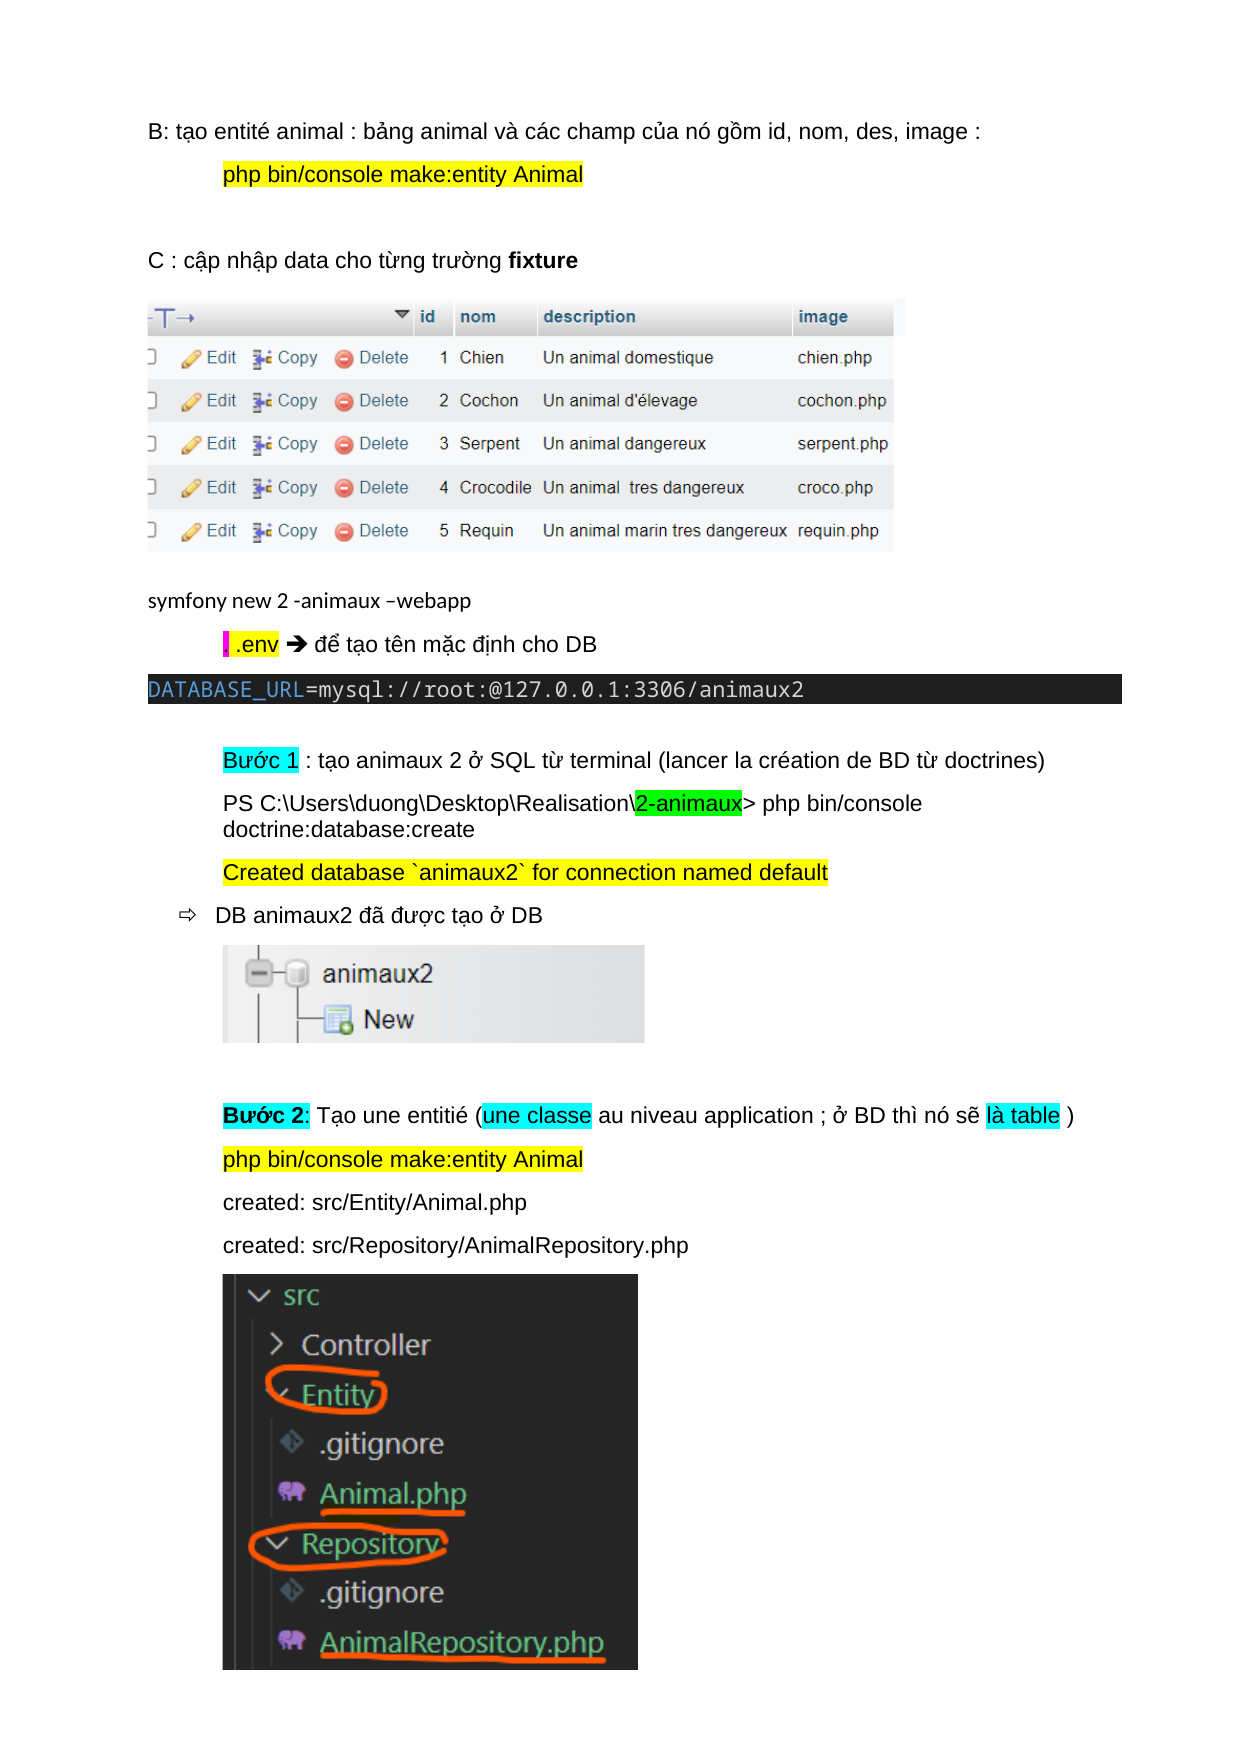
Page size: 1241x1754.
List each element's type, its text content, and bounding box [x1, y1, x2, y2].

text B: tạo entité animal : bảng animal và các champ của nó gồm id, nom, des, image : [148, 118, 1122, 144]
list Created database `animaux2` for connection named default [223, 859, 1122, 886]
text DATABASE_URL=mysql://root:@127.0.0.1:3306/animaux2 [148, 674, 1122, 704]
list PS C:\Users\duong\Desktop\Realisation\2-animaux> php bin/console doctrine:database:create [223, 790, 1122, 843]
list DB animaux2 đã được tạo ở DB [177, 902, 1122, 929]
list created: src/Entity/Animal.php [223, 1188, 1122, 1215]
list php bin/console make:entity Animal [223, 161, 1122, 187]
text C : cập nhập data cho từng trường fixture [148, 247, 1122, 273]
text symfony new 2 -animaux –webapp [148, 586, 1122, 614]
list created: src/Repository/AnimalRepository.php [223, 1232, 1122, 1258]
list Bước 1 : tạo animaux 2 ở SQL từ terminal (lancer la création de BD từ doctrines) [223, 747, 1122, 773]
list php bin/console make:entity Animal [223, 1146, 1122, 1172]
list Bước 2: Tạo une entitié (une classe au niveau application ; ở BD thì nó sẽ là table ) [223, 1102, 1122, 1129]
list . .env  để tạo tên mặc định cho DB [223, 631, 1122, 657]
